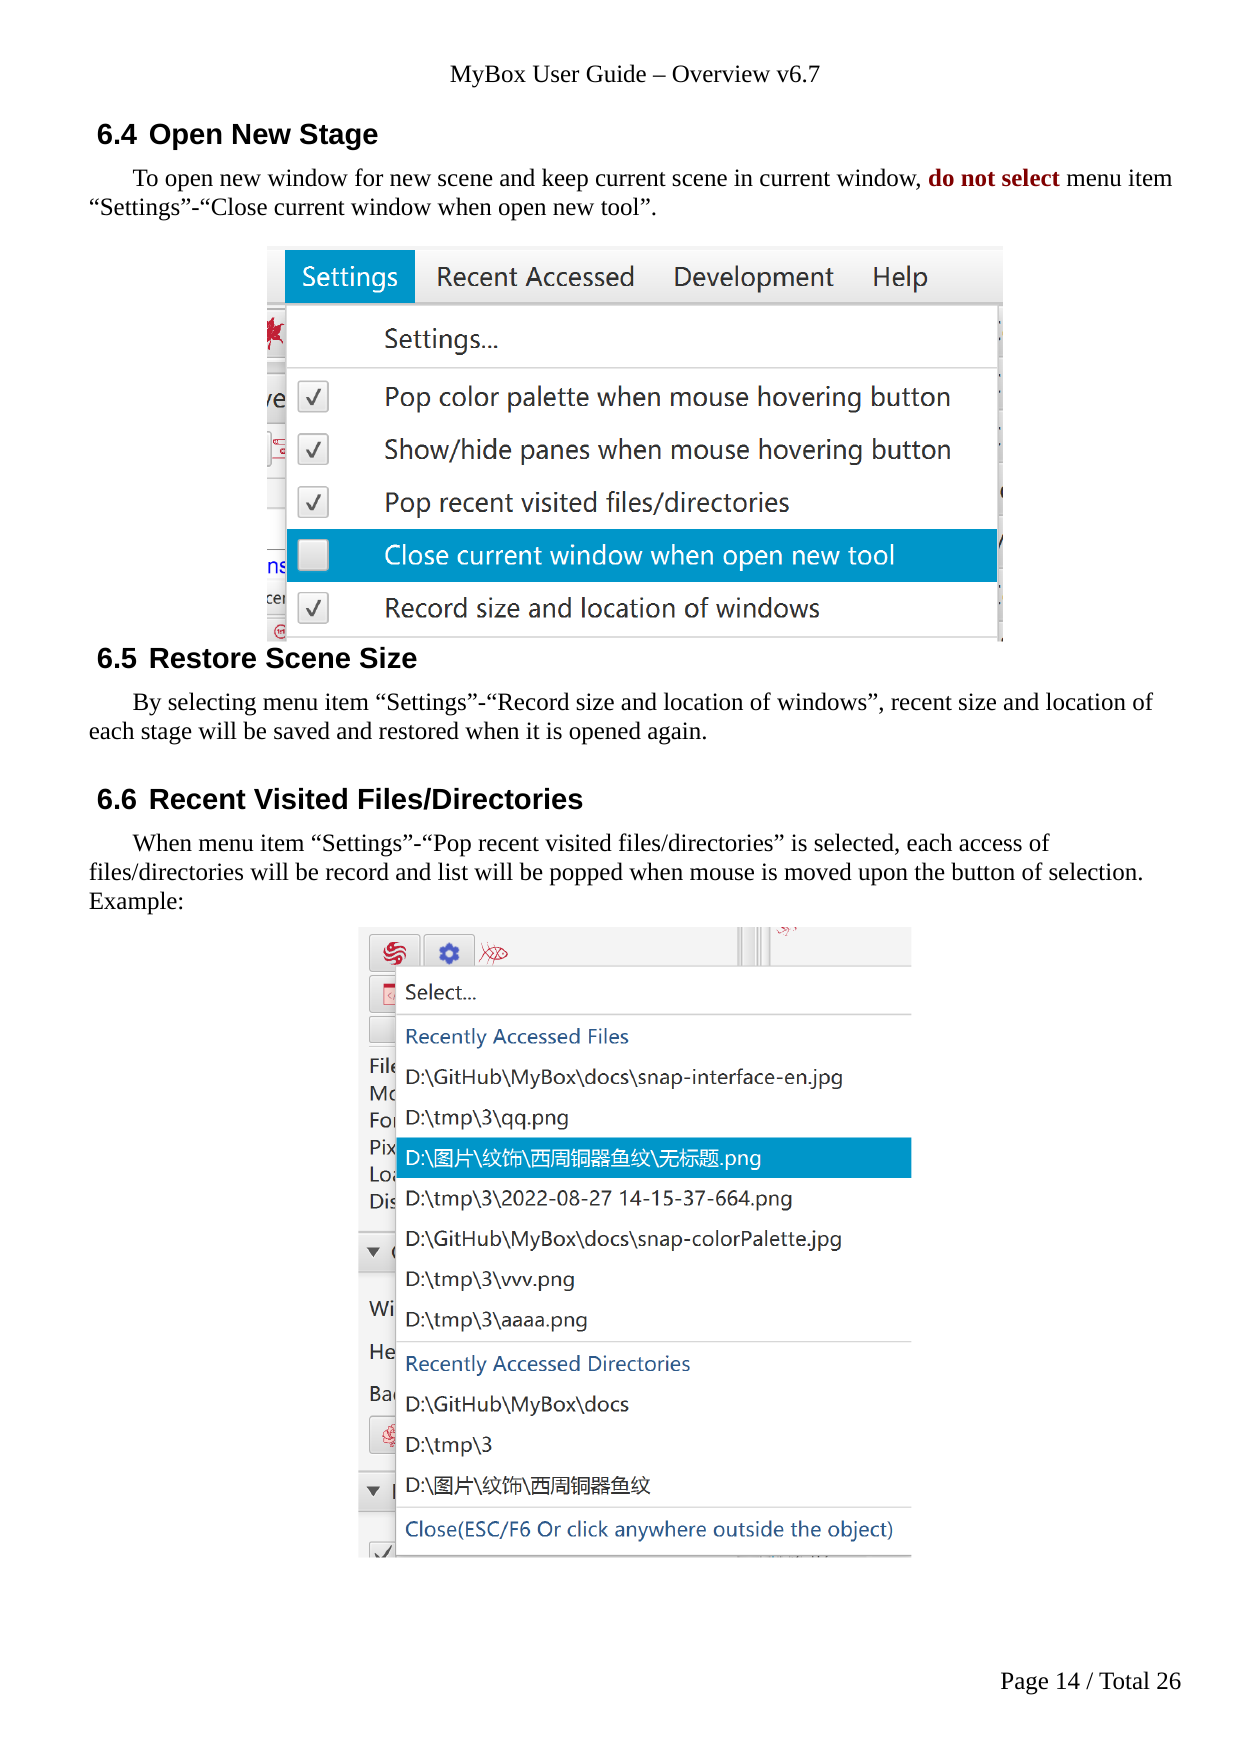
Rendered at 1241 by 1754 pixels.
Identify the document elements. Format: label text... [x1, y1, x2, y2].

subtitle Restore Scene Size [88, 258, 1181, 675]
subtitle Open New Stage [88, 117, 1181, 151]
picture [358, 927, 912, 1558]
text To open new window for new scene and keep current scene in current window, do not select menu item “Settings”-“Close current window when open new tool”. [88, 163, 1181, 221]
picture [266, 233, 1003, 642]
text By selecting menu item “Settings”-“Record size and location of windows”, recent size and location of each stage will be saved and restored when it is opened again. [88, 687, 1181, 745]
text When menu item “Settings”-“Pop recent visited files/directories” is selected, each access of files/directories will be record and list will be popped when mouse is moved upon the button of selection. Example: [88, 828, 1181, 914]
subtitle Recent Visited Files/Directories [88, 782, 1181, 816]
